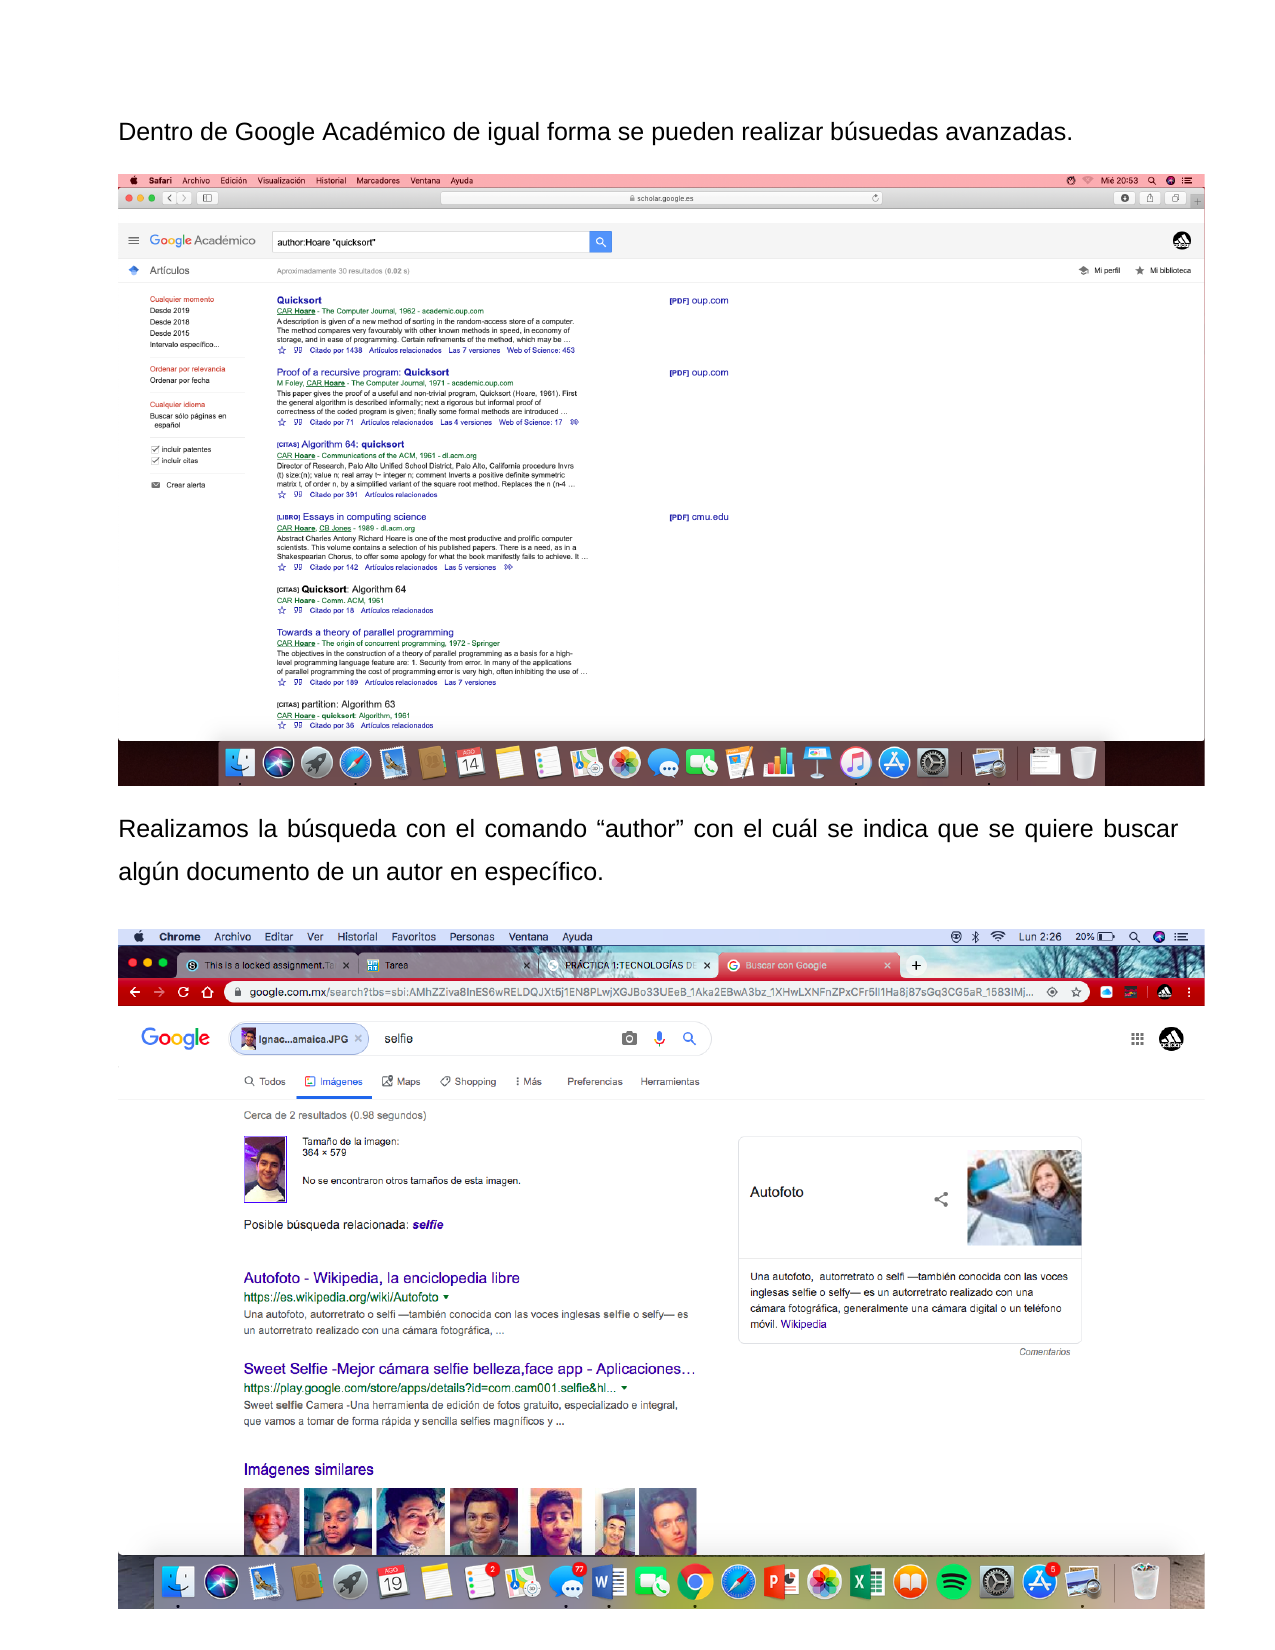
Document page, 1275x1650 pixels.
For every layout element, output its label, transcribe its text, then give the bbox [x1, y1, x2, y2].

text Dentro de Google Académico de igual forma se pueden realizar búsuedas avanzadas. [118, 117, 1205, 145]
text Realizamos la búsqueda con el comando “author” con el cuál se indica que se quiere buscar algún documento de un autor en específico. [118, 814, 1181, 886]
